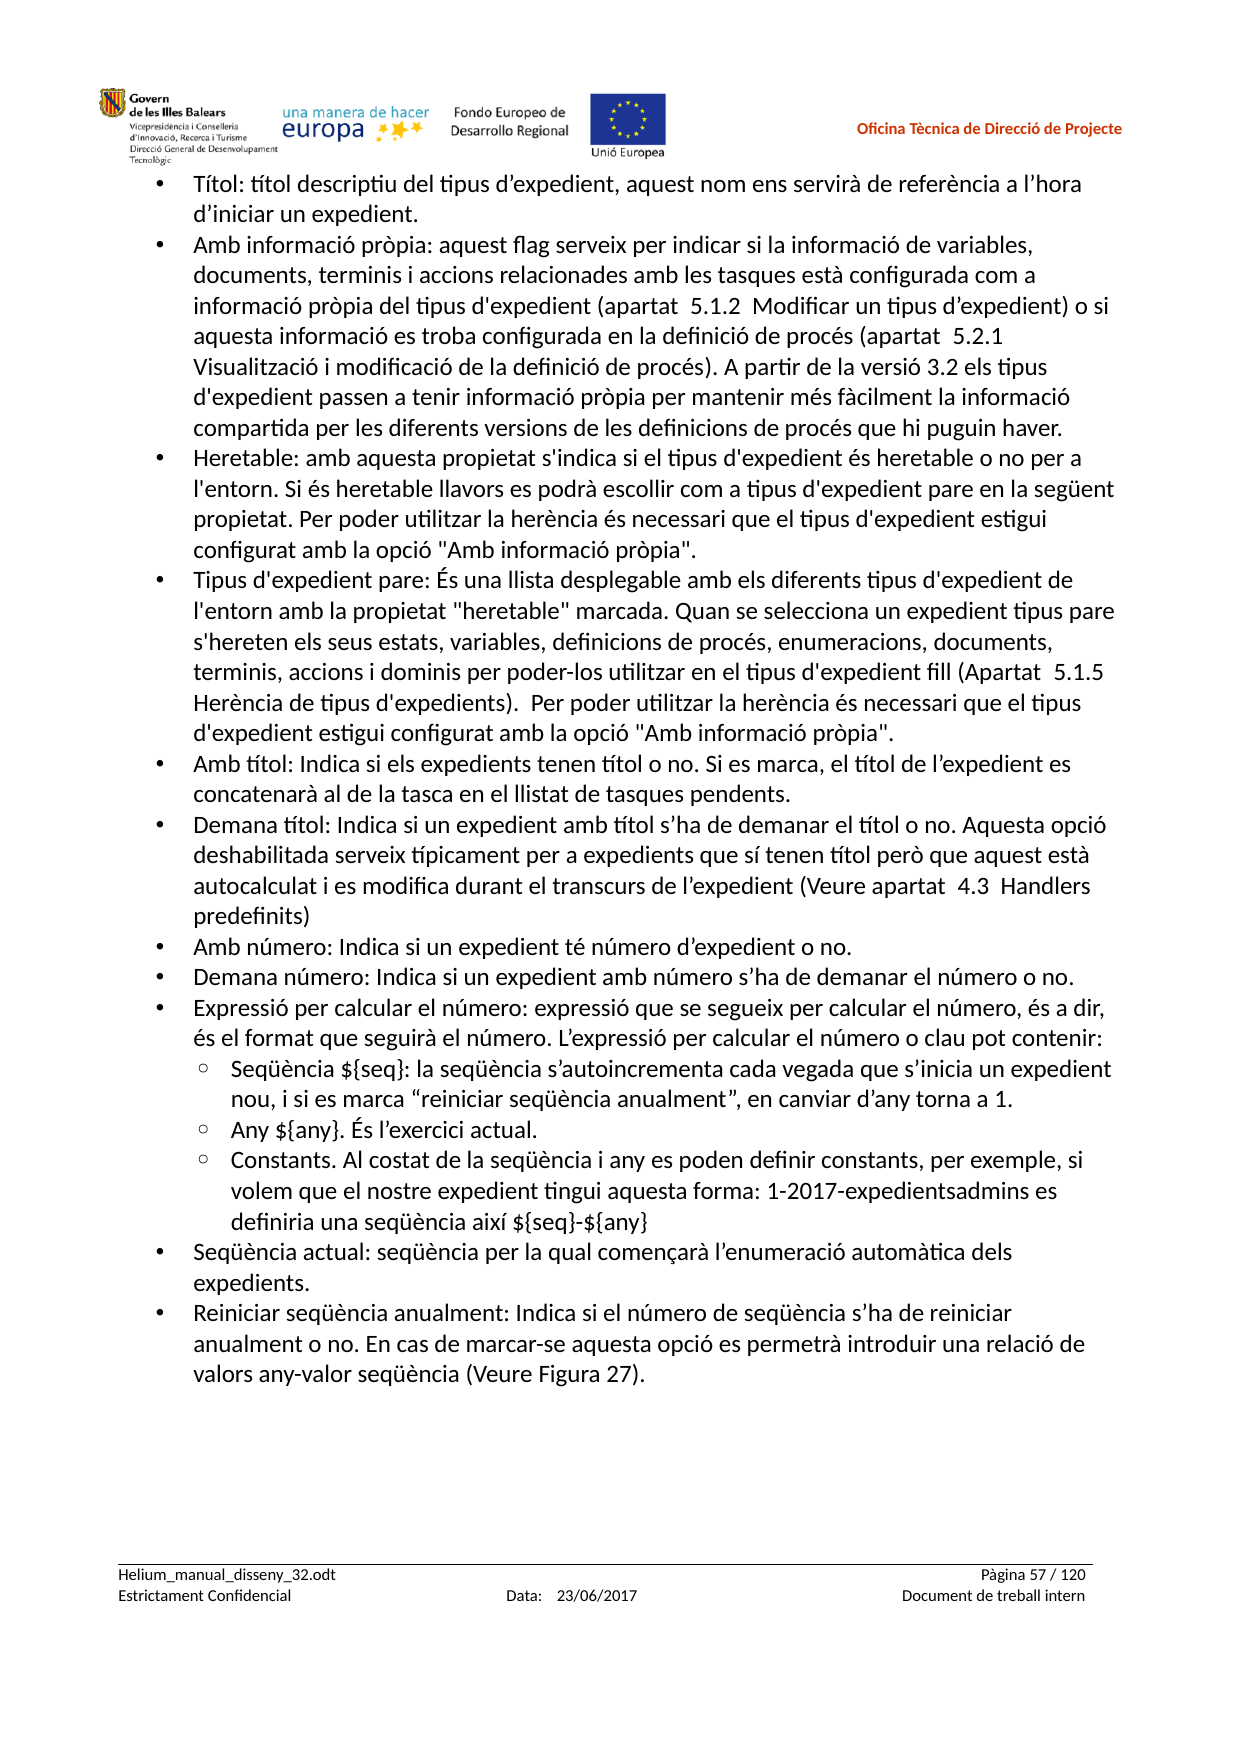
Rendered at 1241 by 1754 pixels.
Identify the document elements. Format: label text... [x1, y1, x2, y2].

list Títol: títol descriptiu del tipus d’expedient, aquest nom ens servirà de referència a l’hora d’iniciar un expedient. [156, 168, 1122, 229]
list Reiniciar seqüència anualment: Indica si el número de seqüència s’ha de reiniciar anualment o no. En cas de marcar-se aquesta opció es permetrà introduir una relació de valors any-valor seqüència (Veure Figura 27). [156, 1297, 1122, 1389]
list Amb informació pròpia: aquest flag serveix per indicar si la informació de variables, documents, terminis i accions relacionades amb les tasques està configurada com a informació pròpia del tipus d'expedient (apartat 5.1.2 Modificar un tipus d’expedient) o si aquesta informació es troba configurada en la definició de procés (apartat 5.2.1 Visualització i modificació de la definició de procés). A partir de la versió 3.2 els tipus d'expedient passen a tenir informació pròpia per mantenir més fàcilment la informació compartida per les diferents versions de les definicions de procés que hi puguin haver. [156, 229, 1122, 443]
list Seqüència ${seq}: la seqüència s’autoincrementa cada vegada que s’inicia un expedient nou, i si es marca “reiniciar seqüència anualment”, en canviar d’any torna a 1. [193, 1053, 1122, 1114]
list Any ${any}. És l’exercici actual. [193, 1114, 1122, 1144]
picture [99, 87, 668, 166]
list Amb número: Indica si un expedient té número d’expedient o no. [156, 931, 1122, 961]
list Heretable: amb aquesta propietat s'indica si el tipus d'expedient és heretable o no per a l'entorn. Si és heretable llavors es podrà escollir com a tipus d'expedient pare en la següent propietat. Per poder utilitzar la herència és necessari que el tipus d'expedient estigui configurat amb la opció "Amb informació pròpia". [156, 443, 1122, 565]
list Constants. Al costat de la seqüència i any es poden definir constants, per exemple, si volem que el nostre expedient tingui aquesta forma: 1-2017-expedientsadmins es definiria una seqüència així ${seq}-${any} [193, 1144, 1122, 1236]
list Tipus d'expedient pare: És una llista desplegable amb els diferents tipus d'expedient de l'entorn amb la propietat "heretable" marcada. Quan se selecciona un expedient tipus pare s'hereten els seus estats, variables, definicions de procés, enumeracions, documents, terminis, accions i dominis per poder-los utilitzar en el tipus d'expedient fill (Apartat 5.1.5 Herència de tipus d'expedients). Per poder utilitzar la herència és necessari que el tipus d'expedient estigui configurat amb la opció "Amb informació pròpia". [156, 565, 1122, 748]
list Amb títol: Indica si els expedients tenen títol o no. Si es marca, el títol de l’expedient es concatenarà al de la tasca en el llistat de tasques pendents. [156, 748, 1122, 809]
list Expressió per calcular el número: expressió que se segueix per calcular el número, és a dir, és el format que seguirà el número. L’expressió per calcular el número o clau pot contenir: [156, 992, 1122, 1053]
list Demana títol: Indica si un expedient amb títol s’ha de demanar el títol o no. Aquesta opció deshabilitada serveix típicament per a expedients que sí tenen títol però que aquest està autocalculat i es modifica durant el transcurs de l’expedient (Veure apartat 4.3 Handlers predefinits) [156, 809, 1122, 931]
list Demana número: Indica si un expedient amb número s’ha de demanar el número o no. [156, 961, 1122, 992]
list Seqüència actual: seqüència per la qual començarà l’enumeració automàtica dels expedients. [156, 1236, 1122, 1297]
